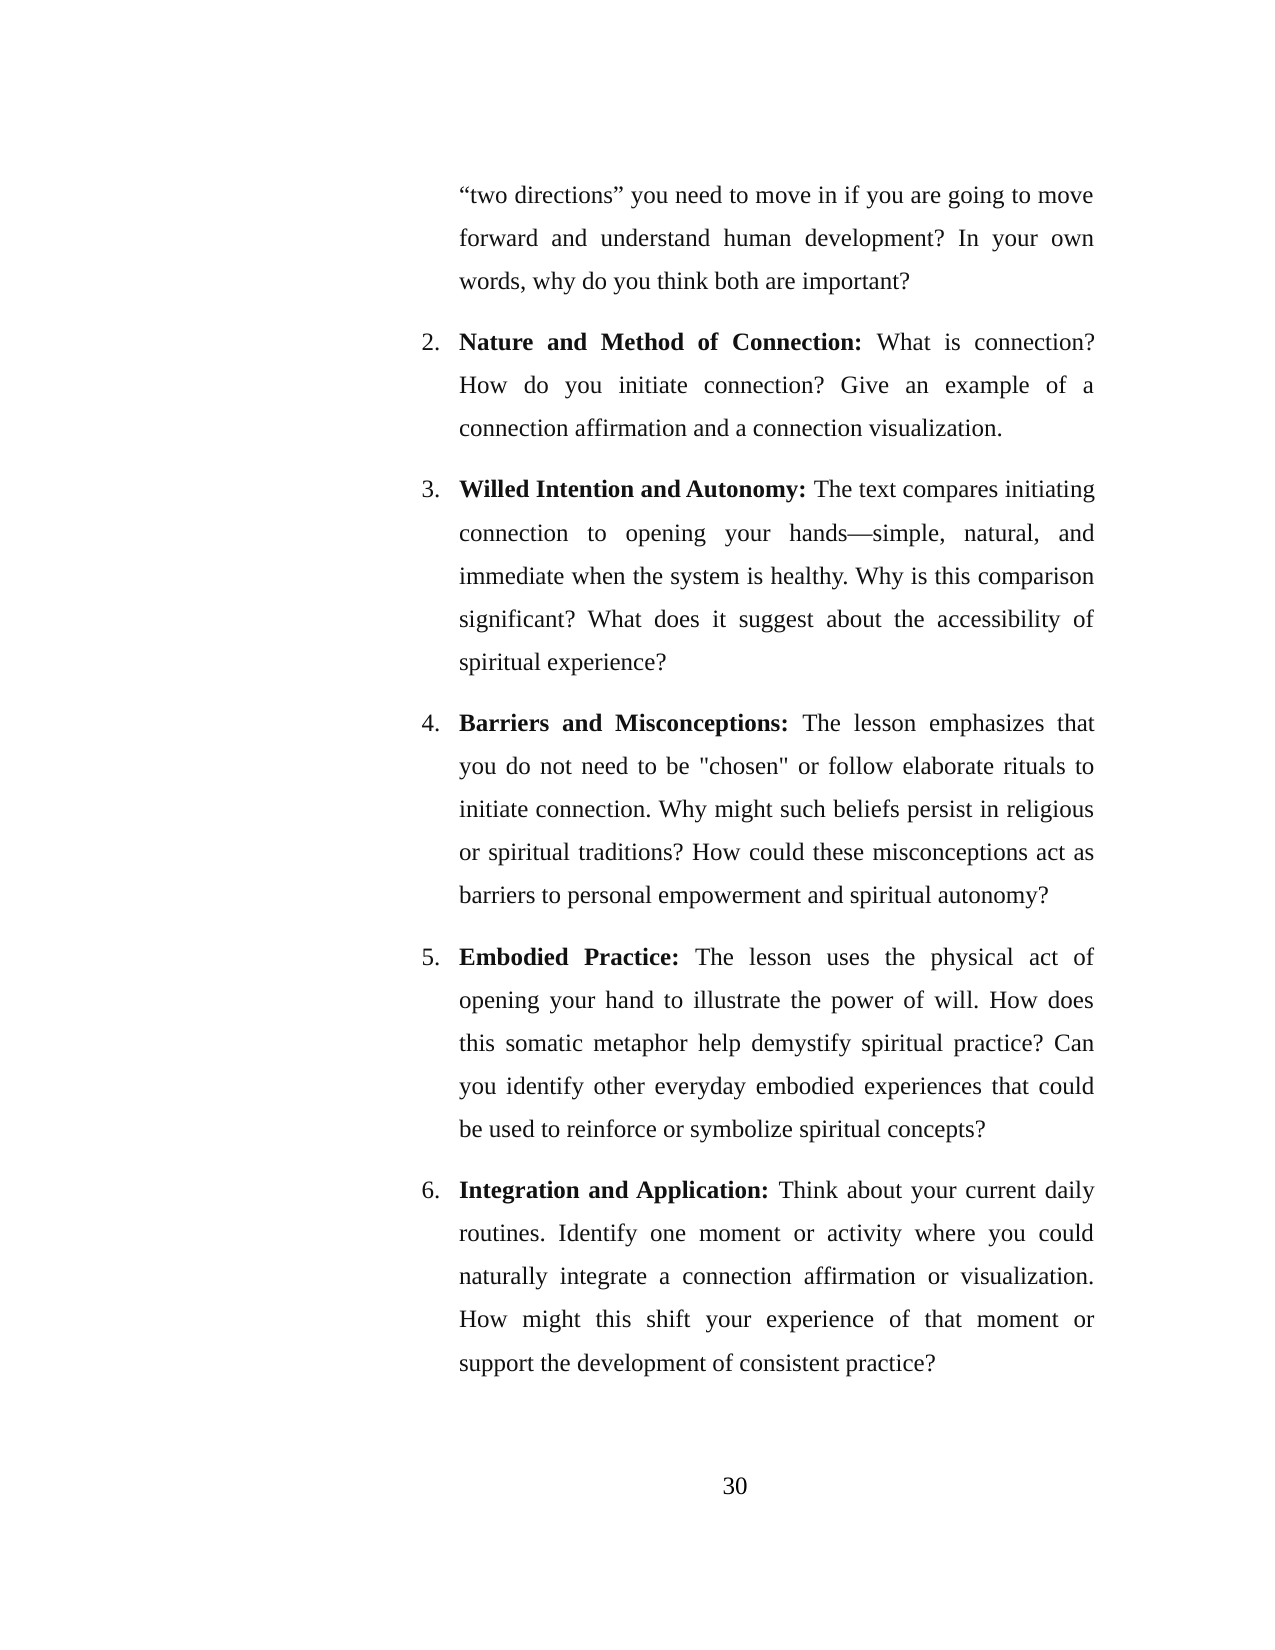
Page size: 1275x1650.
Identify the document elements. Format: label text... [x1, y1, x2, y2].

list Integration and Application: Think about your current daily routines. Identify one moment or activity where you could naturally integrate a connection affirmation or visualization. How might this shift your experience of that moment or support the development of consistent practice? [421, 1175, 1095, 1376]
list Willed Intention and Autonomy: The text compares initiating connection to opening your hands—simple, natural, and immediate when the system is healthy. Why is this comparison significant? What does it suggest about the accessibility of spiritual experience? [421, 474, 1095, 676]
list Nature and Method of Connection: What is connection? How do you initiate connection? Give an example of a connection affirmation and a connection visualization. [421, 327, 1095, 442]
list “two directions” you need to move in if you are going to move forward and understand human development? In your own words, why do you think both are important? [421, 180, 1095, 295]
list Embodied Practice: The lesson uses the physical act of opening your hand to illustrate the power of will. How does this somatic metaphor help demystify spiritual practice? Can you identify other everyday embodied experiences that could be used to reinforce or symbolize spiritual concepts? [421, 942, 1095, 1143]
list Barriers and Misconceptions: The lesson emphasizes that you do not need to be "chosen" or follow elaborate rituals to initiate connection. Why might such beliefs persist in religious or spiritual traditions? How could these misconceptions act as barriers to personal empowerment and spiritual autonomy? [421, 708, 1095, 909]
